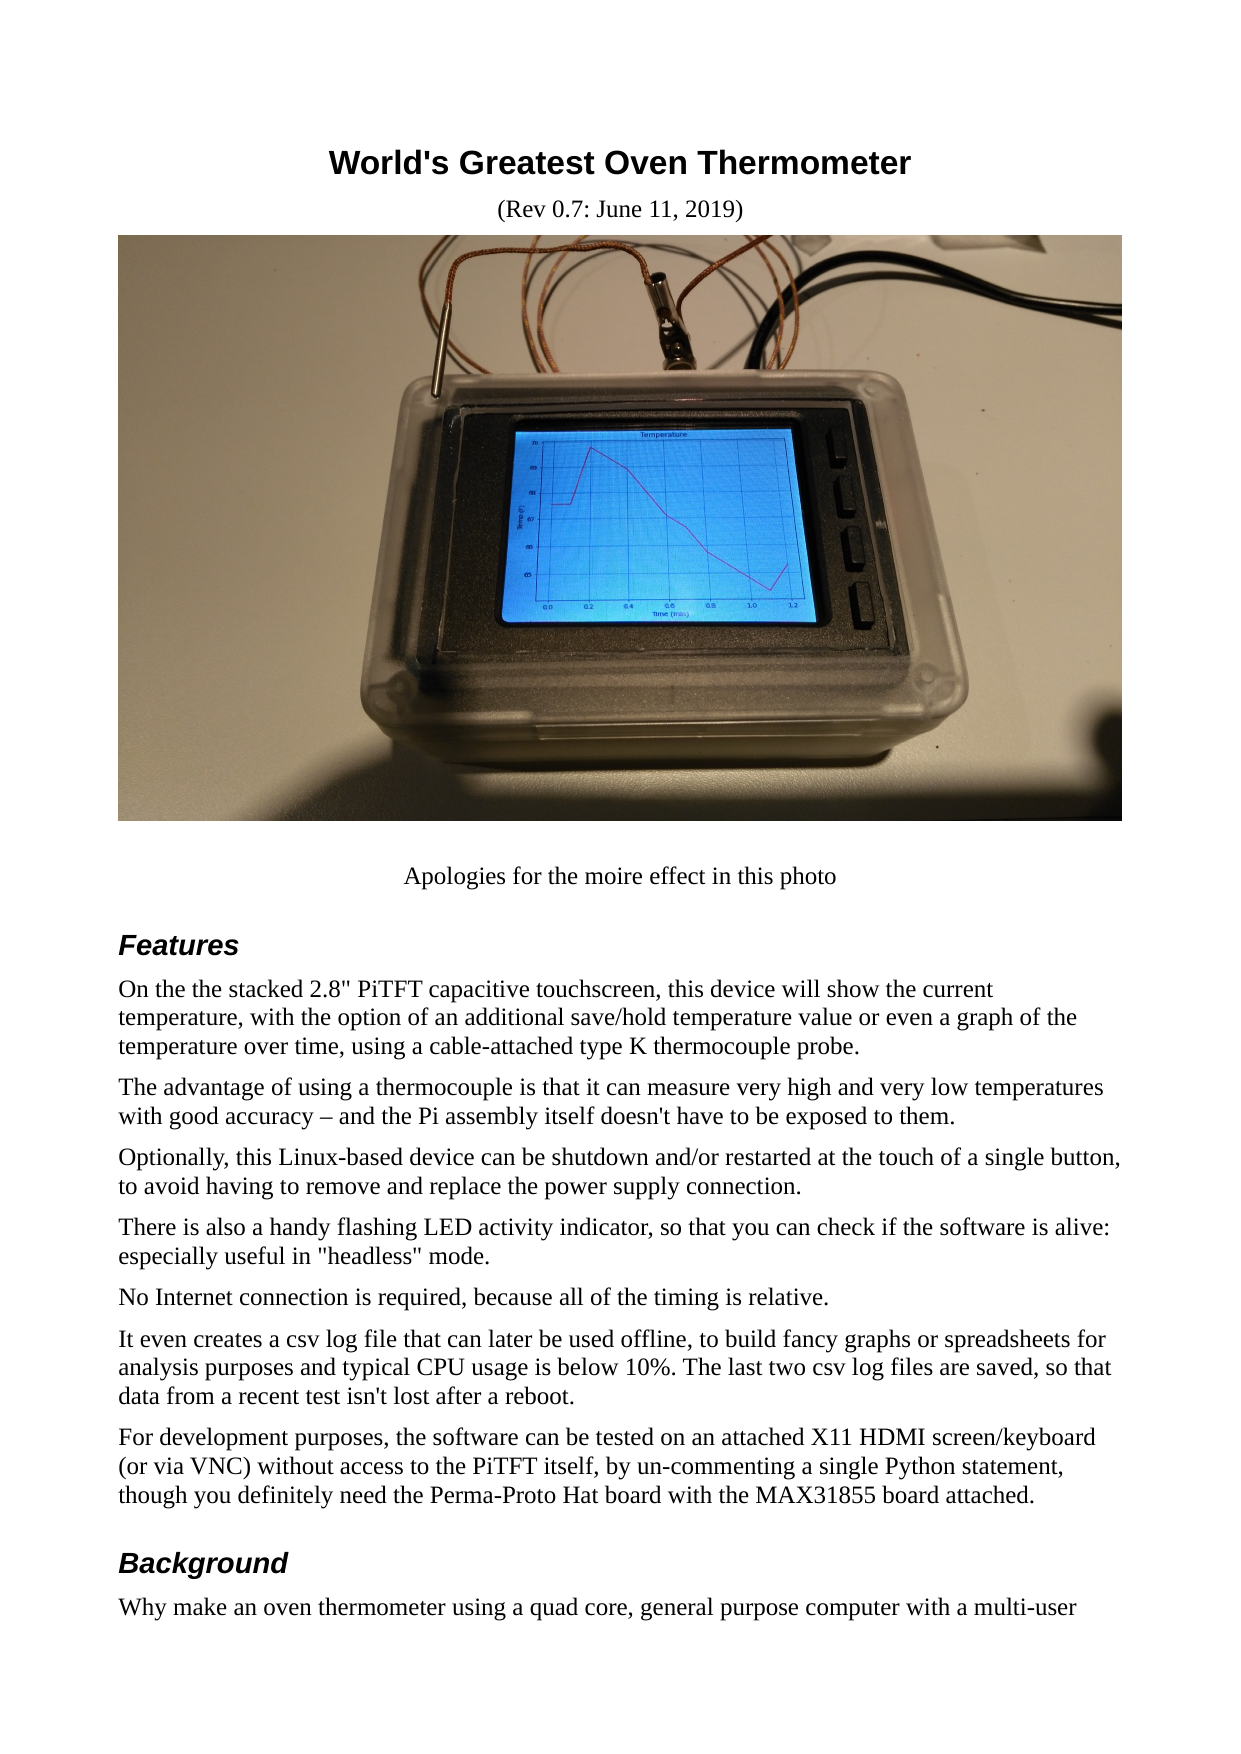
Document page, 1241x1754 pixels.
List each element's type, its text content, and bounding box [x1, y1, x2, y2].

picture [118, 235, 1122, 821]
text On the the stacked 2.8" PiTFT capacitive touchscreen, this device will show the current temperature, with the option of an additional save/hold temperature value or even a graph of the temperature over time, using a cable-attached type K thermocouple probe. [118, 974, 1122, 1060]
text It even creates a csv log file that can later be used offline, to build fancy graphs or spreadsheets for analysis purposes and typical CPU usage is below 10%. The last two csv log files are saved, so that data from a recent test isn't lost after a reboot. [118, 1324, 1122, 1410]
subtitle Background [118, 1546, 1122, 1580]
text (Rev 0.7: June 11, 2019) [118, 194, 1122, 223]
text Optionally, this Linux-based device can be shutdown and/or restarted at the touch of a single button, to avoid having to remove and replace the power supply connection. [118, 1142, 1122, 1200]
subtitle World's Greatest Oven Thermometer [118, 143, 1122, 182]
subtitle Features [118, 928, 1122, 961]
text The advantage of using a thermocouple is that it can measure very high and very low temperatures with good accuracy – and the Pi assembly itself doesn't have to be exposed to them. [118, 1072, 1122, 1130]
text Apologies for the moire effect in this photo [118, 861, 1122, 890]
text There is also a handy flashing LED activity indicator, so that you can check if the software is alive: especially useful in "headless" mode. [118, 1212, 1122, 1270]
text No Internet connection is required, because all of the timing is relative. [118, 1282, 1122, 1311]
text For development purposes, the software can be tested on an attached X11 HDMI screen/keyboard (or via VNC) without access to the PiTFT itself, by un-commenting a single Python statement, though you definitely need the Perma-Proto Hat board with the MAX31855 board attached. [118, 1422, 1122, 1509]
text Why make an oven thermometer using a quad core, general purpose computer with a multi-user [118, 1592, 1122, 1621]
